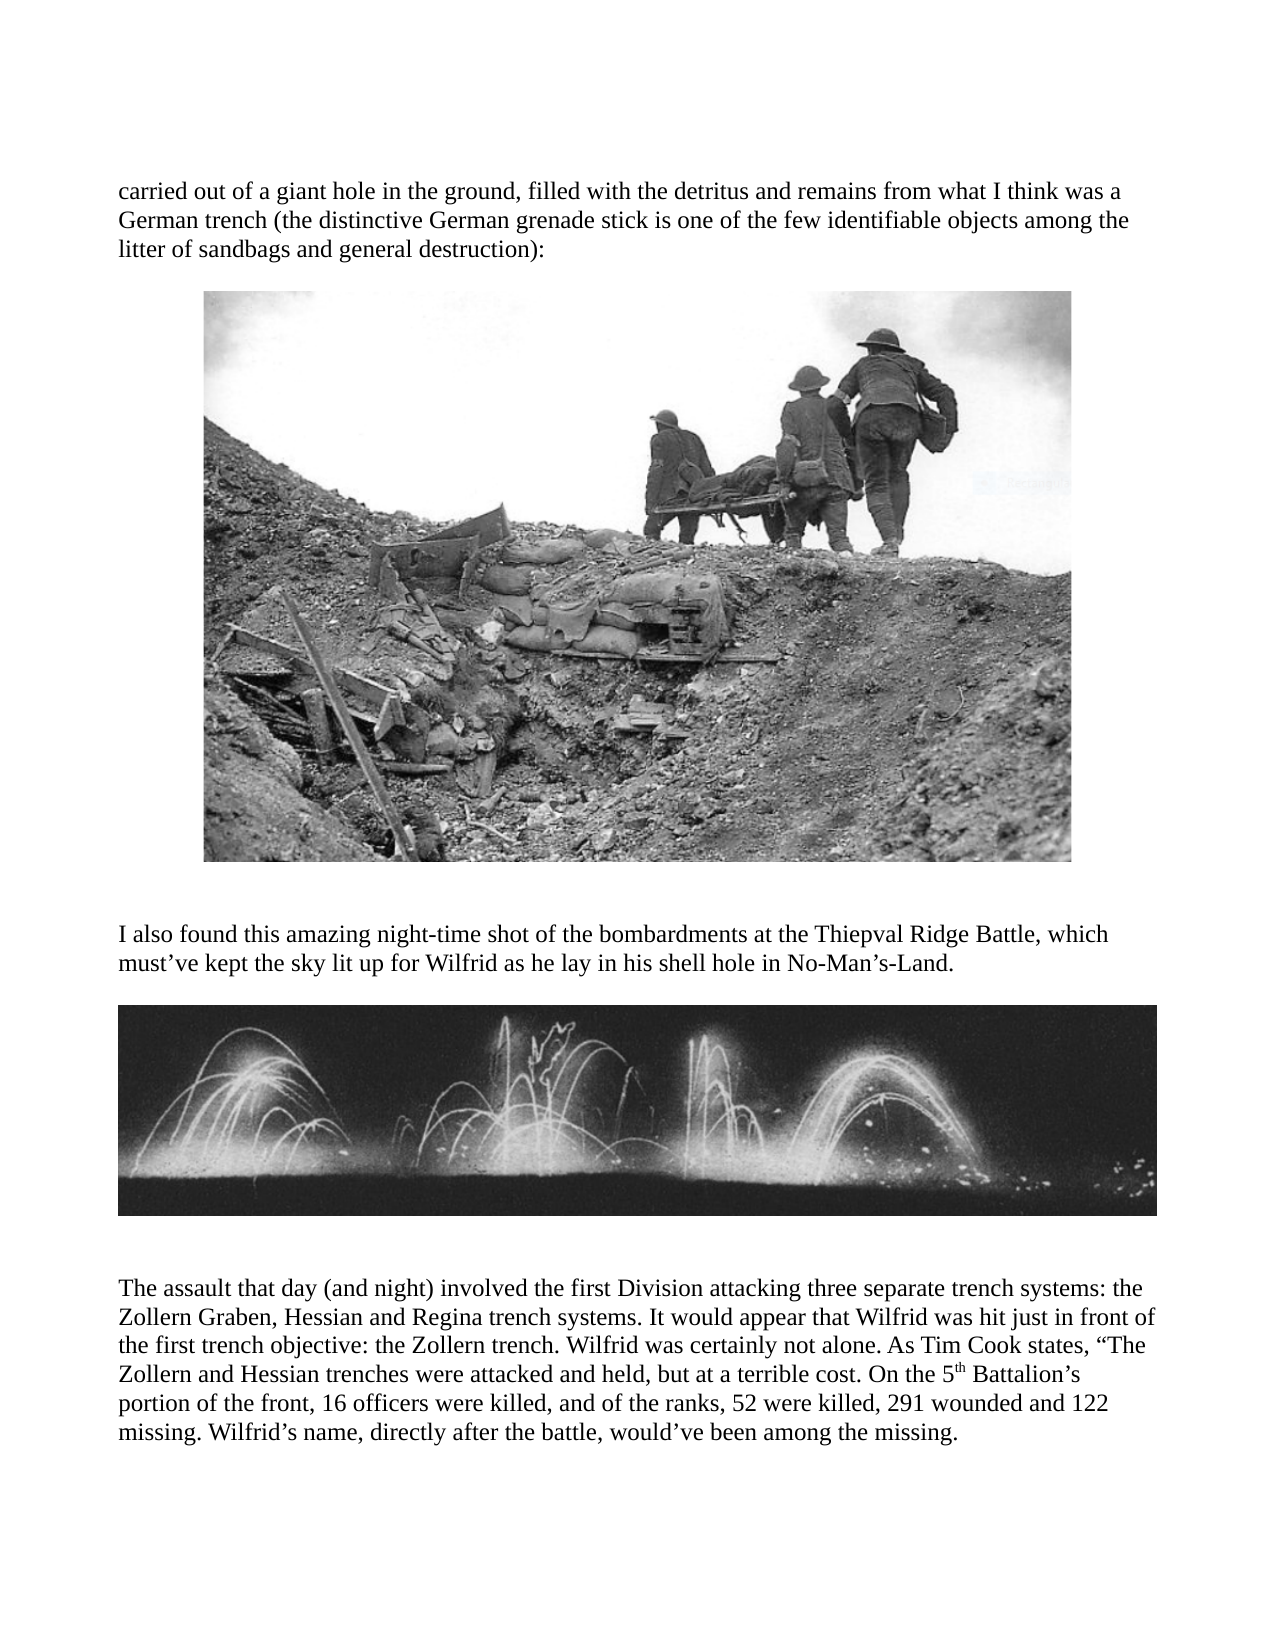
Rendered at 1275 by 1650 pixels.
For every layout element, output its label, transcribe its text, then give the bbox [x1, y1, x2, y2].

picture [118, 1005, 1157, 1216]
text carried out of a giant hole in the ground, filled with the detritus and remains from what I think was a German trench (the distinctive German grenade stick is one of the few identifiable objects among the litter of sandbags and general destruction): [118, 176, 1157, 263]
text The assault that day (and night) involved the first Division attacking three separate trench systems: the Zollern Graben, Hessian and Regina trench systems. It would appear that Wilfrid was hit just in front of the first trench objective: the Zollern trench. Wilfrid was certainly not alone. As Tim Cook states, “The Zollern and Hessian trenches were attacked and held, but at a terrible cost. On the 5th Battalion’s portion of the front, 16 officers were killed, and of the ranks, 52 were killed, 291 wounded and 122 missing. Wilfrid’s name, directly after the battle, would’ve been among the missing. [118, 1273, 1157, 1445]
text I also found this amazing night-time shot of the bombardments at the Thiepval Ridge Battle, which must’ve kept the sky lit up for Wilfrid as he lay in his shell hole in No-Man’s-Land. [118, 919, 1157, 977]
picture [203, 291, 1072, 862]
